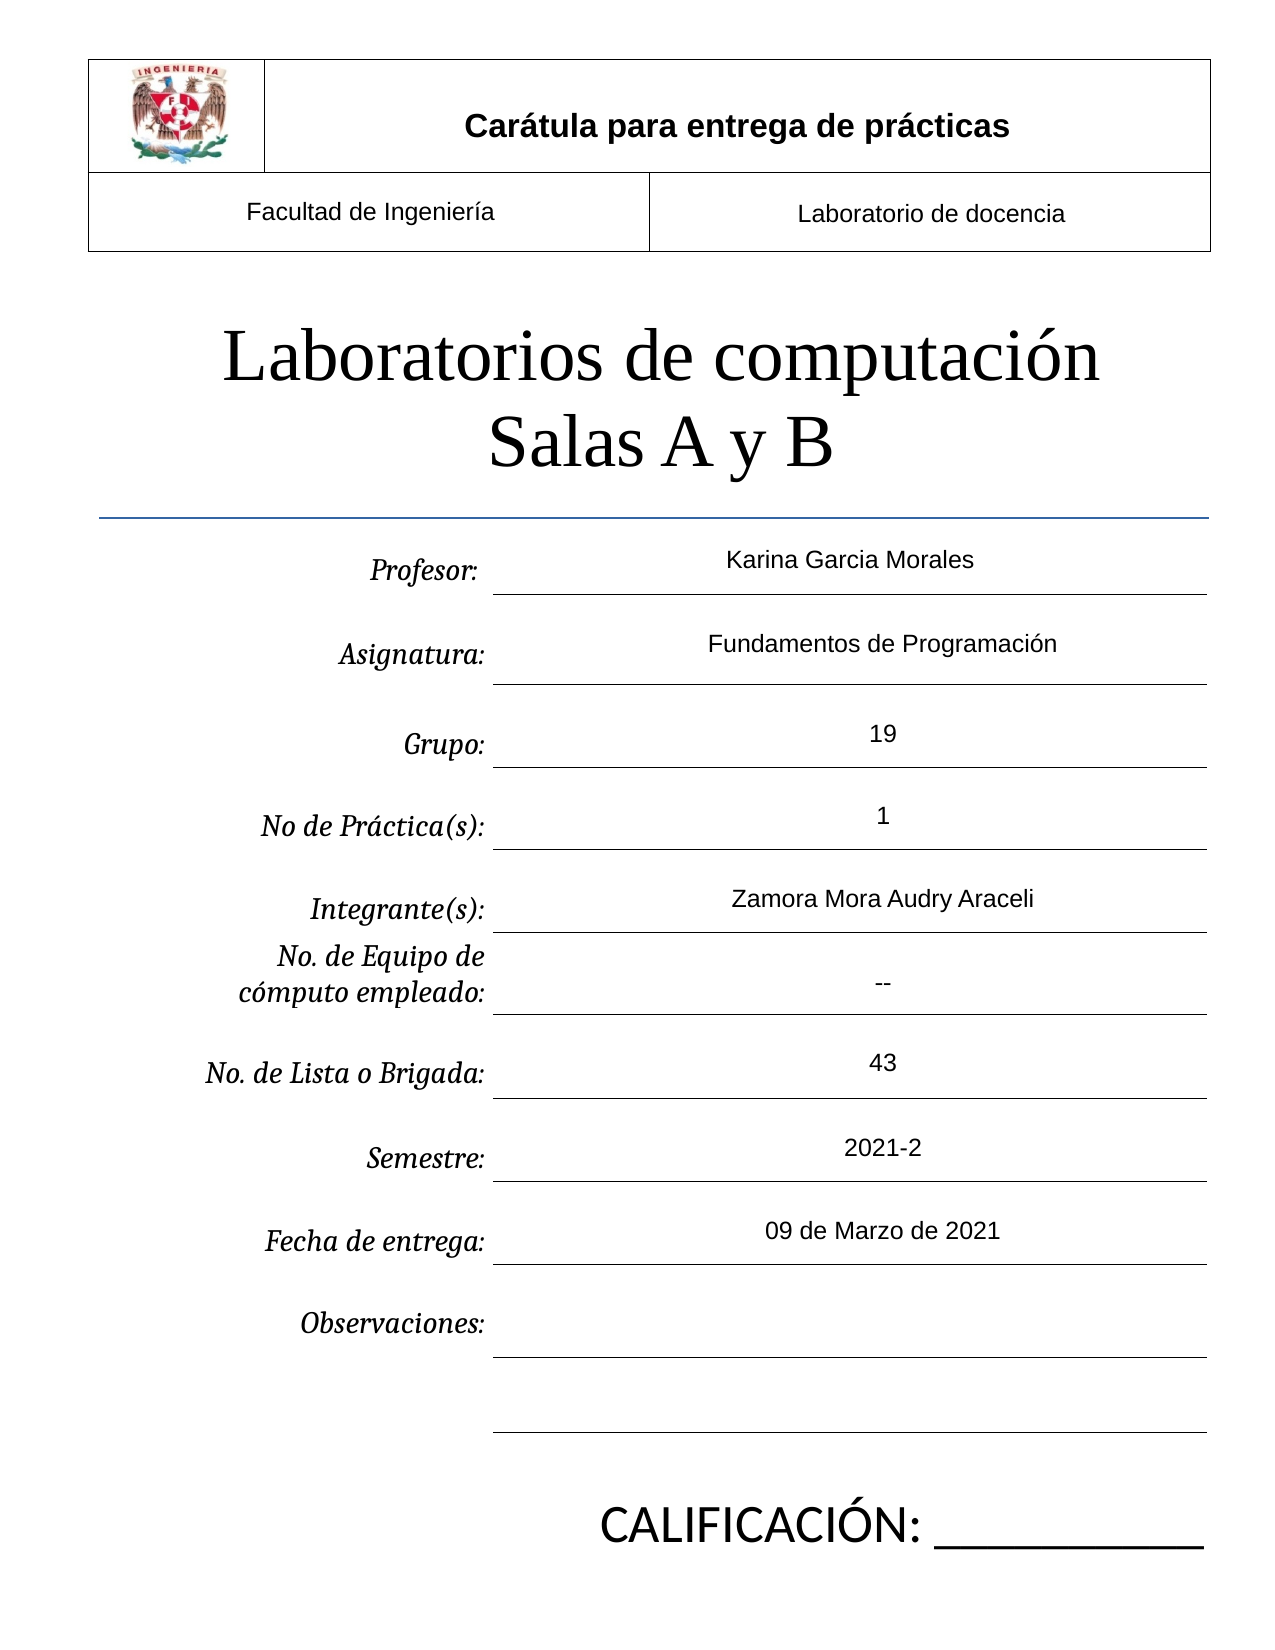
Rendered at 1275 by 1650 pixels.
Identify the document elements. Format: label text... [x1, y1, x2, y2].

table_cell 2021-2 [493, 1099, 1207, 1181]
table_cell [118, 1357, 493, 1432]
table_cell No. de Lista o Brigada: [118, 1014, 493, 1098]
text CALIFICACIÓN: __________ [118, 1489, 1205, 1556]
table_cell [493, 1358, 1207, 1432]
table_cell Asignatura: [118, 594, 493, 684]
table_cell No de Práctica(s): [118, 766, 493, 849]
text Salas A y B [118, 396, 1205, 482]
table_cell Zamora Mora Audry Araceli [493, 850, 1207, 932]
table_cell [493, 1265, 1207, 1357]
table_header Carátula para entrega de prácticas [265, 60, 1210, 172]
table_cell 09 de Marzo de 2021 [493, 1182, 1207, 1263]
table_cell Laboratorio de docencia [650, 173, 1210, 251]
table_cell 1 [493, 768, 1207, 849]
table_header Karina Garcia Morales [493, 519, 1207, 594]
table_cell Fecha de entrega: [118, 1181, 493, 1263]
table_cell -- [493, 933, 1207, 1013]
table_cell Facultad de Ingeniería [89, 173, 649, 251]
table_header [89, 60, 264, 172]
text Laboratorios de computación [118, 310, 1205, 396]
table_header [493, 511, 1207, 517]
table_cell Grupo: [118, 684, 493, 766]
table_cell Observaciones: [118, 1264, 493, 1357]
table_cell 43 [493, 1015, 1207, 1098]
table_header Profesor: [118, 519, 493, 594]
table_cell No. de Equipo de cómputo empleado: [118, 932, 493, 1013]
table_cell 19 [493, 685, 1207, 766]
table_header [118, 511, 493, 517]
table_cell Semestre: [118, 1098, 493, 1181]
table_cell Fundamentos de Programación [493, 595, 1207, 684]
table_cell Integrante(s): [118, 849, 493, 932]
